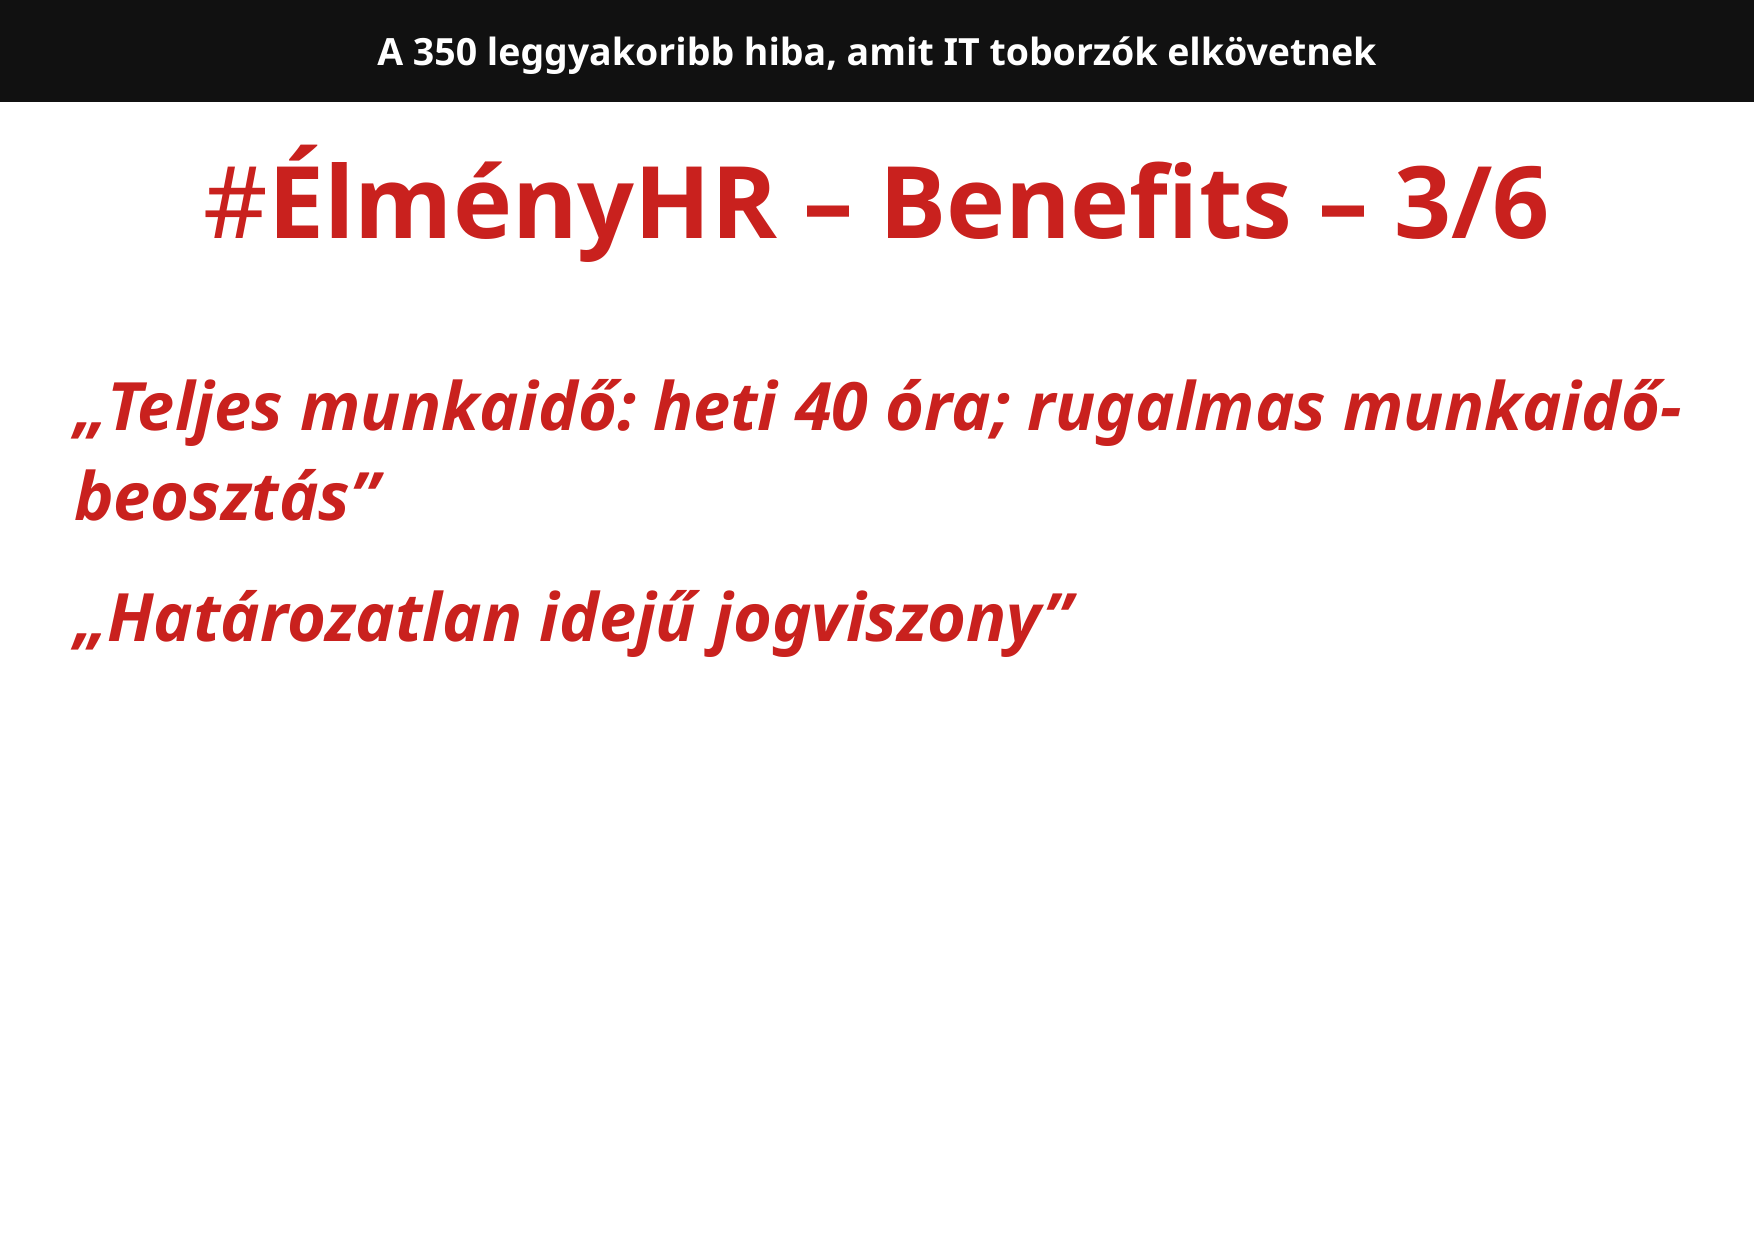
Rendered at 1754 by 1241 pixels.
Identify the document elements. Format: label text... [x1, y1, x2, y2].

text „Teljes munkaidő: heti 40 óra; rugalmas munkaidő-beosztás” [74, 359, 1754, 540]
text „Határozatlan idejű jogviszony” [74, 570, 1754, 661]
text #ÉlményHR – Benefits – 3/6 [0, 132, 1754, 268]
